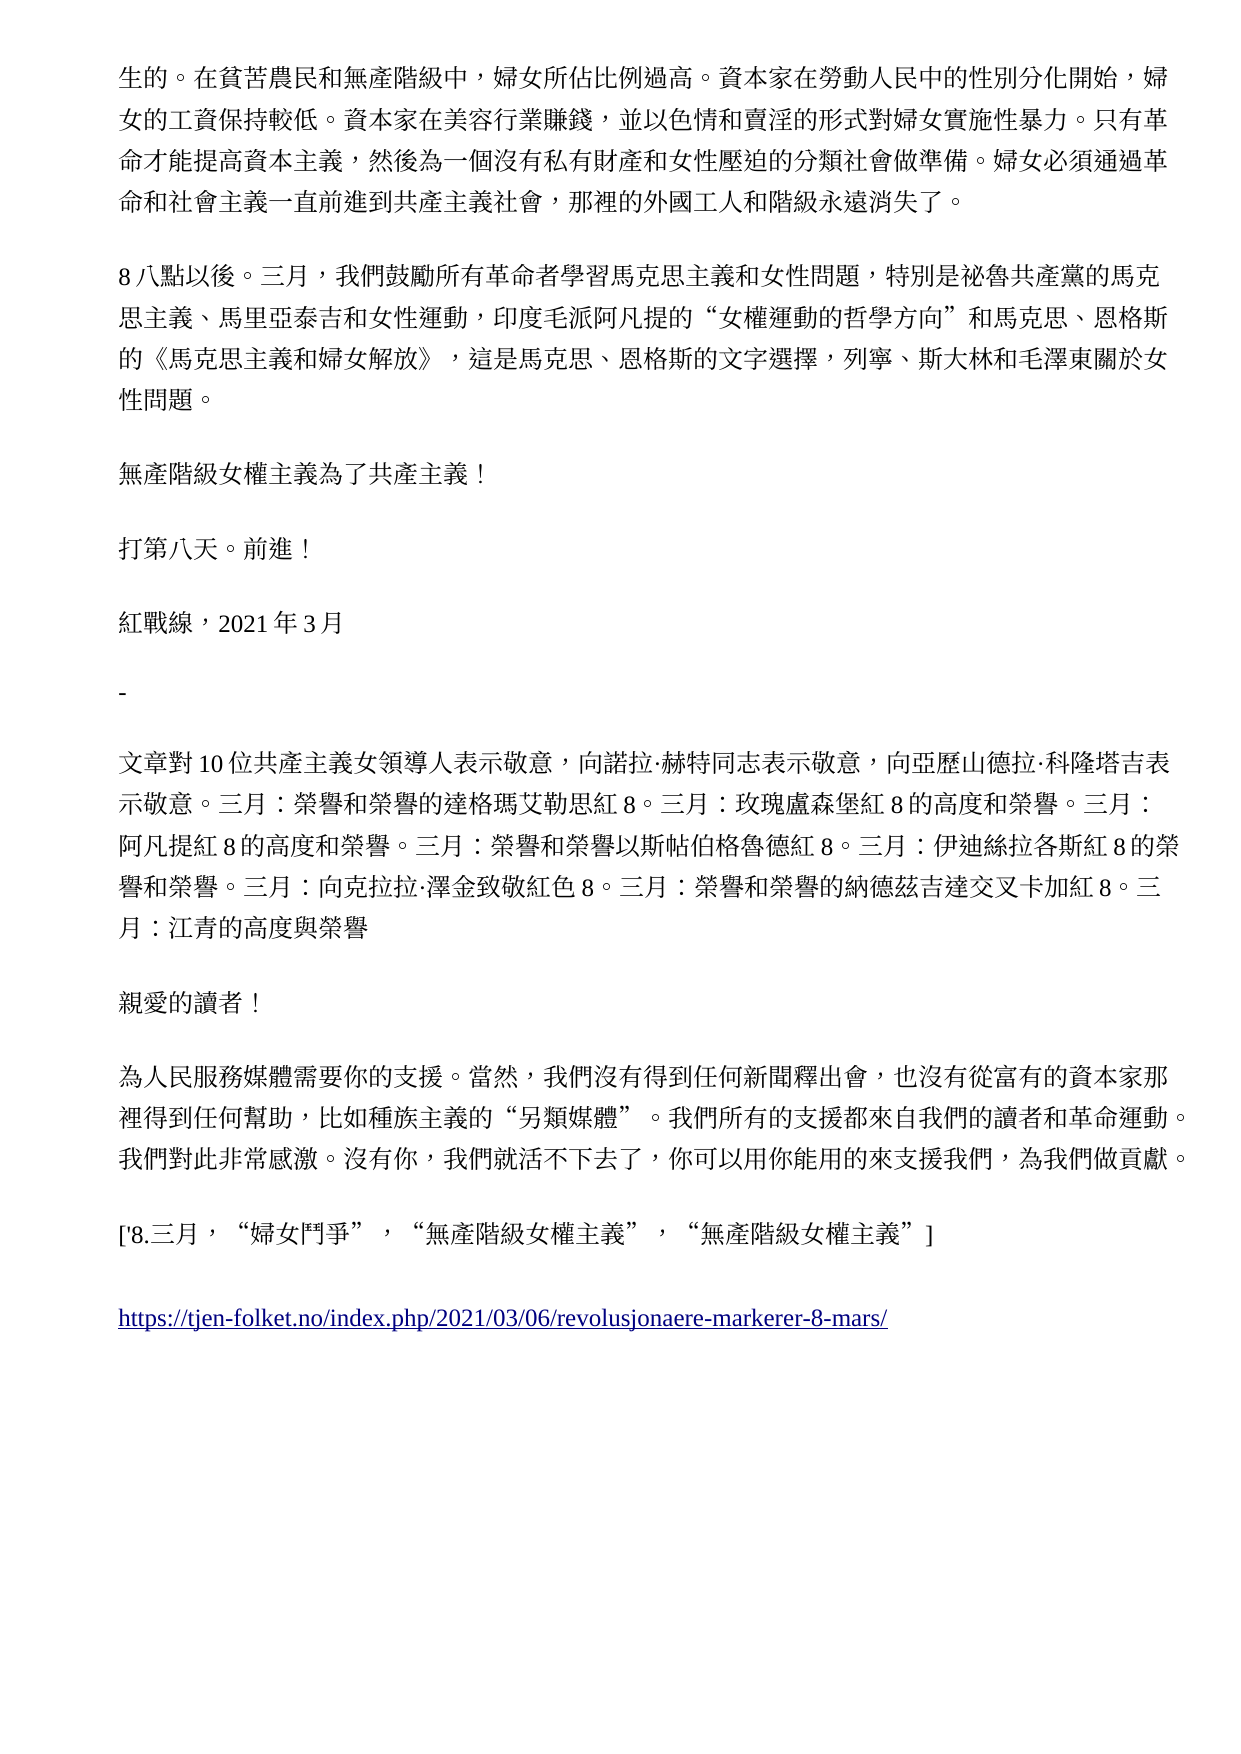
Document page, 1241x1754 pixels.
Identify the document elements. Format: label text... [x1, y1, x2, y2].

text https://tjen-folket.no/index.php/2021/03/06/revolusjonaere-markerer-8-mars/ [118, 1270, 1181, 1332]
text 2021-03-06T19:40:20+00:00 2021-03-06T19:40:22+00:00 TFM公司 ['https://i2.wp.com/tjen-people.no/wp-content/uploads/2021/03/pasted-image-0.png？調整大小=453%2C292&；ssl=1''https://tjen-people.no/index.php/2019/03/13/heder-and-aere-to-comrade-norah/embed/#什麼？機密=52axNdy2Vc“”https://tjen-people.no/index.php/2019/03/13/heder-and-aere-to-aleksandra-kollontaj/embed/#什麼？secret=zAYWQ9HANT''https://tjen-people.no/index.php/2019/02/28/rod-8-March-heder-and-aere-to-dagmar-eilerth/embed/#什麼？祕密=Kh2QN2oEXq“”https://tjen-people.no/index.php/2019/03/03/rod-8-March-heder-and-aere-to-rosa-luxemburg/embed/#什麼？祕密=JEV14Cv0D1''https://tjen-people.no/index.php/2019/03/03/rod-8-March-heder-and-aere-to-avanti/embed/#什麼？祕密=KnSzCKi57h“https://tjen-people.no/index.php/2019/03/04/rod-8-March-heder-and-aere-to-esther-bergerud/embed/網址/#什麼？祕密=NN6n4osGg0'，'https://tjen-people.no/index.php/2019/03/06/rod-8-March-heder-and-aere-to-edith-lagos/embed/#什麼？祕密=OYJYQZB1Q''https://tjen-people.no/index.php/2019/03/06/rod-8-March-heder-and-aere-to-clara-zetkin/embed/#什麼？機密=imKiBG303X'，'https://tjen-people.no/index.php/2019/03/07/rod-8-March-heder-and-aere-to-nadezjda-krupskaja/embed/#什麼？祕密=4zDVoamHfz''https://tjen-people.no/index.php/2019/03/08/rod-8-March-heder-and-aere-to-jiang-qing/embed/#什麼？祕密=JGoXQNR7YR“”https://donorbox.org/widget.js'https://donorbox.org/embed/捐贈-1'https://i2.wp.com/tjen-people.no/wp-content/uploads/2021/03/pasted-image-0.png？調整大小=453%2C292&；ssl=1'] [輸入] 來自為人民媒體服務的評論員。 紅色陣線的一個電話鼓勵馬克8號。三月是戰鬥日，主要是為了工人和帝國主義。電話“在街上8。March用文字來紀念離開街道的一天，而不是試圖取消課堂上的一天。紅色戰線，3月8日在街上！ 戰鬥委員會還鼓勵他的主頁打8分。在街上游行，來自紅色陣線的號召鼓勵人們參加委員會的標記。為人民媒體服務，加入挑戰，並請我們的讀者為8分。像戰鬥日一樣前進。 帝國主義的所有危機都使全世界人民的生活急劇惡化。這尤其適用於非洲、亞洲和拉丁美洲受壓制的國家，那裡數百萬人不僅死於疾病，而且直接死於經濟危機、飢餓加劇和影響窮人的流行病。 在一個帝國主義國家相對安全地坐著需要另一個關注點，而不是忙於自己和自己的事情。挪威有貧窮、交換和壓迫，但我們今天在第三世界看到的大量受苦受難的人。只要皇帝們在自己的土地上有和平，他們就可以安全地繼續他們的計劃，在世界上的窮人。帝國主義意味著死亡，意味著每年數以百萬計的群眾的需要，無論是舊的還是新的常態，儘管在過去一年中帝國主義已經大大惡化。 世界上的勞動婦女和貧窮婦女受到兩次壓制。他們像階級一樣被交換和壓制，像性一樣被交換和壓迫。在危機和接待期間，對婦女的野蠻暴力行為正在增加，在鎮壓和孤立的情況下更是如此。上街8。三月，戰鬥和抵抗，以正確的方式代表著所有被壓迫的婦女。 在此基礎上，一切革命者都要以國際精神和革命精神走上八大街頭。遊行，以加強對革命運動的鬥爭，並反對挪威公民國家，帝國主義和父權制。 - 從紅陣打過來的電話聽起來是這樣的： 各國工人和被壓迫者，團結起來！ 在街上8。前進！ 1紅色陣線鼓勵所有革命積極分子和革命運動的所有支持者在8月8日發動參與。三月是無產階級爭取婦女權利、國際團結和社會革命的戰鬥日，也是前後活動日。 2八號那天。三月，我們鼓勵那些能夠停下來參加委員會標誌的人。觀看委員會的網站，瞭解他們的活動情況。 三。8點之前。三月，我們鼓勵建立2019年製造的車輛來紀念女性共產主義領導人。《為人民服務》媒體發表了10位來自不同國家的女性共產黨領導人的文章和申請。在我們的鬥爭中，他們是和共產黨人在一起的，只要我們把他們的貢獻和思想貫徹下去，比如說貫徹和指導我們的實踐。這些已故同志還提出了革命運動必須培養和提拔共產黨女領導人的重要觀點。 4我們鼓勵滿足和啟用以下假釋，“摧毀婦女的壓迫！“真是個女人運動！“無產階級女權主義為了共產主義！" 5為什麼要打破女性的壓抑？我們將在這裡提出，女性的壓抑並不是這一章的結束。它與私有財產和階級有關，今天又與資本主義帝國主義混在一起。婦女系統地受到父權制的控制和暴力。對婦女的壓制表現在經濟、社會、文化和政治方面。它既表現在身體的不同付出上，也表現在關於女性軟弱的神話上。父權制是一種現實，沒有任何東西會自動消失。族長必須戰鬥，被打破，被從地球表面掃除。 6為什麼是婦女運動的一個階層？祕魯共產黨及其創始人何塞·卡洛斯·馬里亞泰吉（JoséCarlos Mariátegui）一直認為，由於婦女分裂成階級，婦女運動是政治性的。將有一個公民的反應方向，一個以小公民為中心的方向和一個無產階級的革命方向。公民或小公民在意識形態和政治鬥爭中占主導地位。這就是為什麼我們在《天皇》中讓女性炸彈飛行員參戰的原因。我們正在爭取小公民女權主義，為那些有家庭的人徵稅，或激進的分裂和隔離。另一方面，無產階級的女權主義對無產階級有階級觀點。它意味著在最深最廣的婦女群眾中開展婦女鬥爭，爭取真正的平等，反對帝國主義，反對反動派，反對對婦女的暴力，爭取提高工資和減少福利，主要是為了社會革命和共產主義。 7為什麼無產階級女權主義是為了共產主義？弗里德里希·安吉爾（Friedrich Angels）認為，女性在歷史上的失敗是私有財產和階級崛起的結果。在非共同性社群的工作學校被一個父權制和異族的工作場所所取代，在那裡女性的身體變成了男性的財產。現代的女性鎮壓是與帝國主義同時發生的。在貧苦農民和無產階級中，婦女所佔比例過高。資本家在勞動人民中的性別分化開始，婦女的工資保持較低。資本家在美容行業賺錢，並以色情和賣淫的形式對婦女實施性暴力。只有革命才能提高資本主義，然後為一個沒有私有財產和女性壓迫的分類社會做準備。婦女必須通過革命和社會主義一直前進到共產主義社會，那裡的外國工人和階級永遠消失了。 8八點以後。三月，我們鼓勵所有革命者學習馬克思主義和女性問題，特別是祕魯共產黨的馬克思主義、馬里亞泰吉和女性運動，印度毛派阿凡提的“女權運動的哲學方向”和馬克思、恩格斯的《馬克思主義和婦女解放》，這是馬克思、恩格斯的文字選擇，列寧、斯大林和毛澤東關於女性問題。 無產階級女權主義為了共產主義！ 打第八天。前進！ 紅戰線，2021年3月 - 文章對10位共產主義女領導人表示敬意，向諾拉·赫特同志表示敬意，向亞歷山德拉·科隆塔吉表示敬意。三月：榮譽和榮譽的達格瑪艾勒思紅8。三月：玫瑰盧森堡紅8的高度和榮譽。三月：阿凡提紅8的高度和榮譽。三月：榮譽和榮譽以斯帖伯格魯德紅8。三月：伊迪絲拉各斯紅8的榮譽和榮譽。三月：向克拉拉·澤金致敬紅色8。三月：榮譽和榮譽的納德茲吉達交叉卡加紅8。三月：江青的高度與榮譽 親愛的讀者！ 為人民服務媒體需要你的支援。當然，我們沒有得到任何新聞釋出會，也沒有從富有的資本家那裡得到任何幫助，比如種族主義的“另類媒體”。我們所有的支援都來自我們的讀者和革命運動。我們對此非常感激。沒有你，我們就活不下去了，你可以用你能用的來支援我們，為我們做貢獻。 ['8.三月，“婦女鬥爭”，“無產階級女權主義”，“無產階級女權主義”] [118, 59, 1181, 1250]
